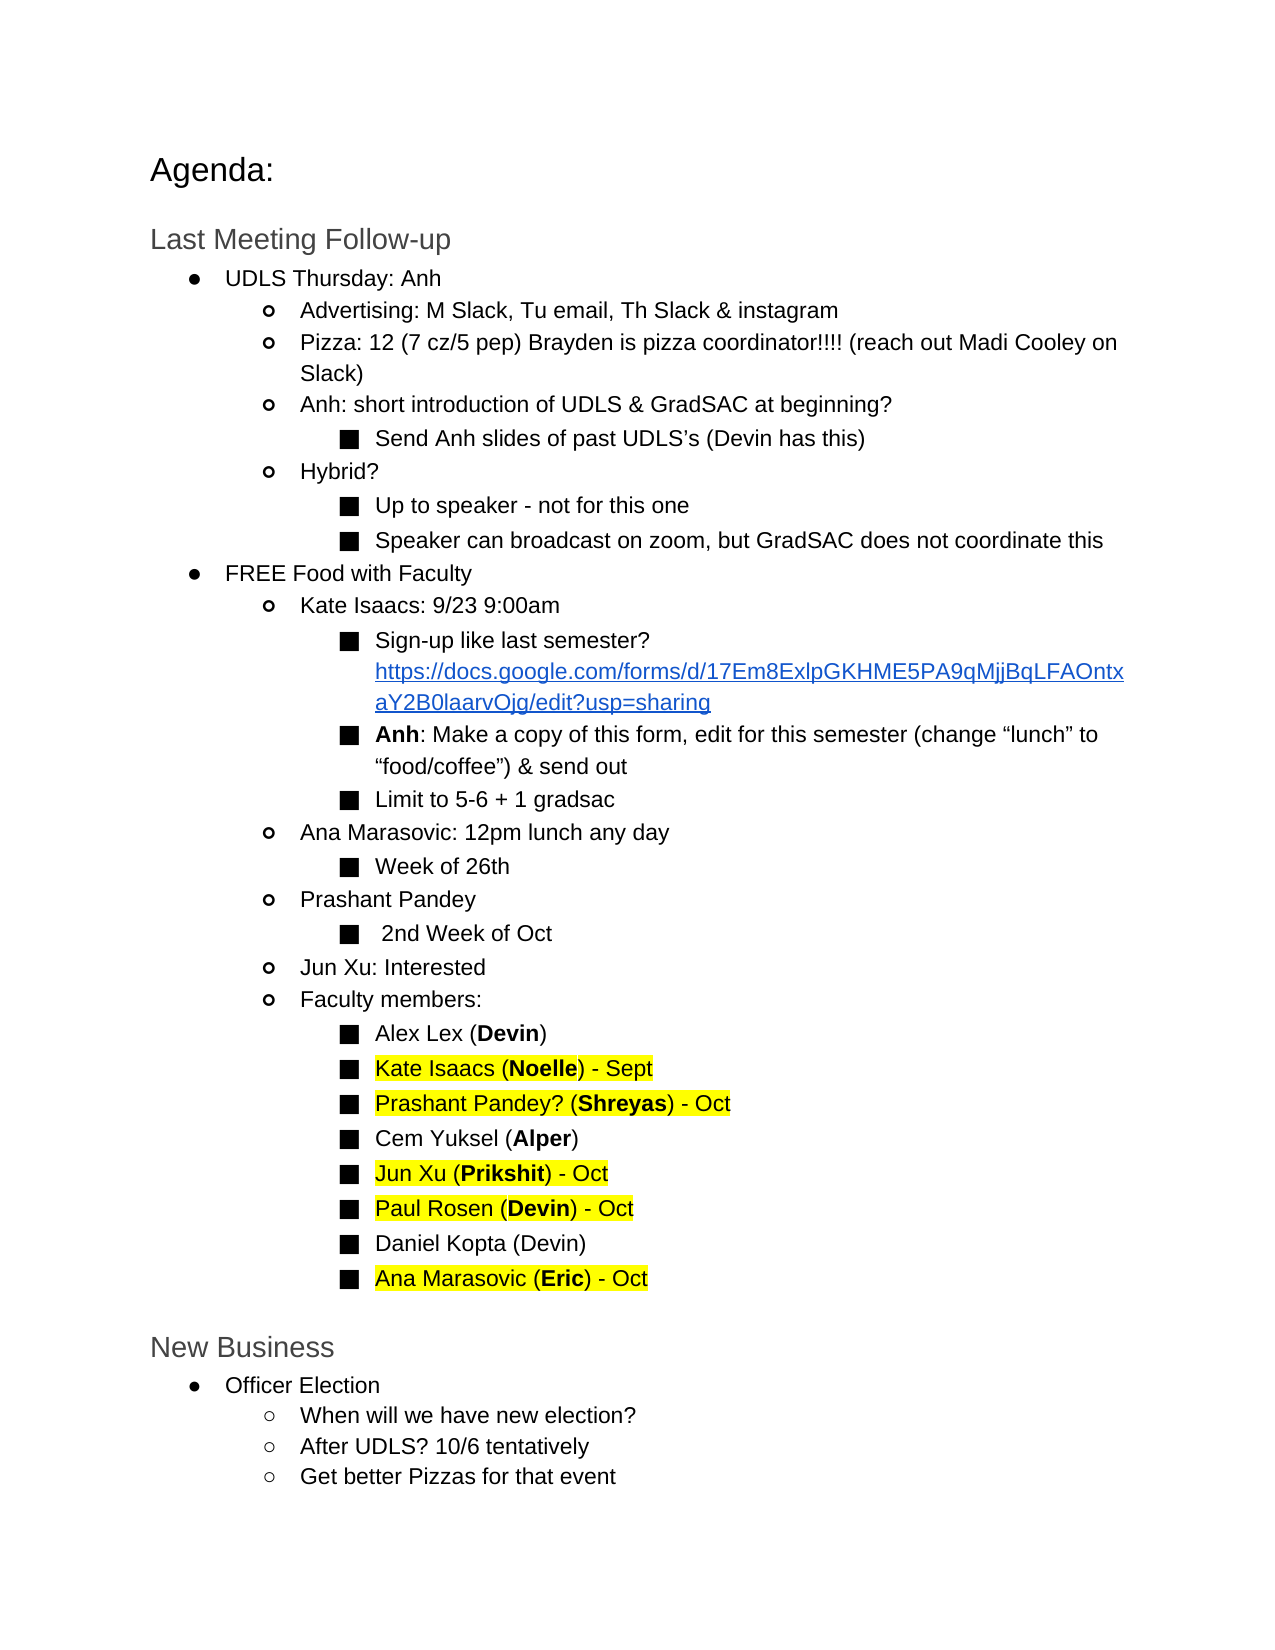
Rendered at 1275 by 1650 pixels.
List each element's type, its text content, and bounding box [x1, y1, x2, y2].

list Officer Election [187, 1372, 1125, 1398]
subtitle Agenda: [150, 150, 1125, 188]
list Faculty members: [262, 985, 1125, 1013]
subtitle New Business [150, 1330, 1125, 1364]
list Kate Isaacs (Noelle) - Sept [337, 1052, 1125, 1082]
list UDLS Thursday: Anh [187, 264, 1125, 292]
list Kate Isaacs: 9/23 9:00am [262, 592, 1125, 620]
list When will we have new election? [262, 1402, 1125, 1429]
list Ana Marasovic: 12pm lunch any day [262, 818, 1125, 846]
list Sign-up like last semester? https://docs.google.com/forms/d/17Em8ExlpGKHME5PA9qMjjBqLFAOntxaY2B0laarvOjg/edit?usp=sharing [337, 624, 1125, 715]
list Advertising: M Slack, Tu email, Th Slack & instagram [262, 296, 1125, 324]
list Week of 26th [337, 850, 1125, 881]
list Up to speaker - not for this one [337, 489, 1125, 520]
list Jun Xu: Interested [262, 953, 1125, 981]
list Get better Pizzas for that event [262, 1463, 1125, 1489]
list After UDLS? 10/6 tentatively [262, 1433, 1125, 1459]
list 2nd Week of Oct [337, 918, 1125, 948]
list Send Anh slides of past UDLS’s (Devin has this) [337, 422, 1125, 453]
list Paul Rosen (Devin) - Oct [337, 1192, 1125, 1222]
list Prashant Pandey [262, 885, 1125, 913]
list Speaker can broadcast on zoom, but GradSAC does not coordinate this [337, 524, 1125, 555]
list Limit to 5-6 + 1 gradsac [337, 783, 1125, 814]
list Ana Marasovic (Eric) - Oct [337, 1262, 1125, 1292]
subtitle Last Meeting Follow-up [150, 222, 1125, 255]
list Pizza: 12 (7 cz/5 pep) Brayden is pizza coordinator!!!! (reach out Madi Cooley on Slack) [262, 328, 1125, 386]
list Anh: Make a copy of this form, edit for this semester (change “lunch” to “food/coffee”) & send out [337, 719, 1125, 779]
list FREE Food with Faculty [187, 559, 1125, 587]
list Hybrid? [262, 457, 1125, 485]
list Jun Xu (Prikshit) - Oct [337, 1157, 1125, 1187]
list Cem Yuksel (Alper) [337, 1122, 1125, 1152]
list Prashant Pandey? (Shreyas) - Oct [337, 1087, 1125, 1117]
list Alex Lex (Devin) [337, 1017, 1125, 1047]
list Daniel Kopta (Devin) [337, 1227, 1125, 1257]
list Anh: short introduction of UDLS & GradSAC at beginning? [262, 390, 1125, 418]
